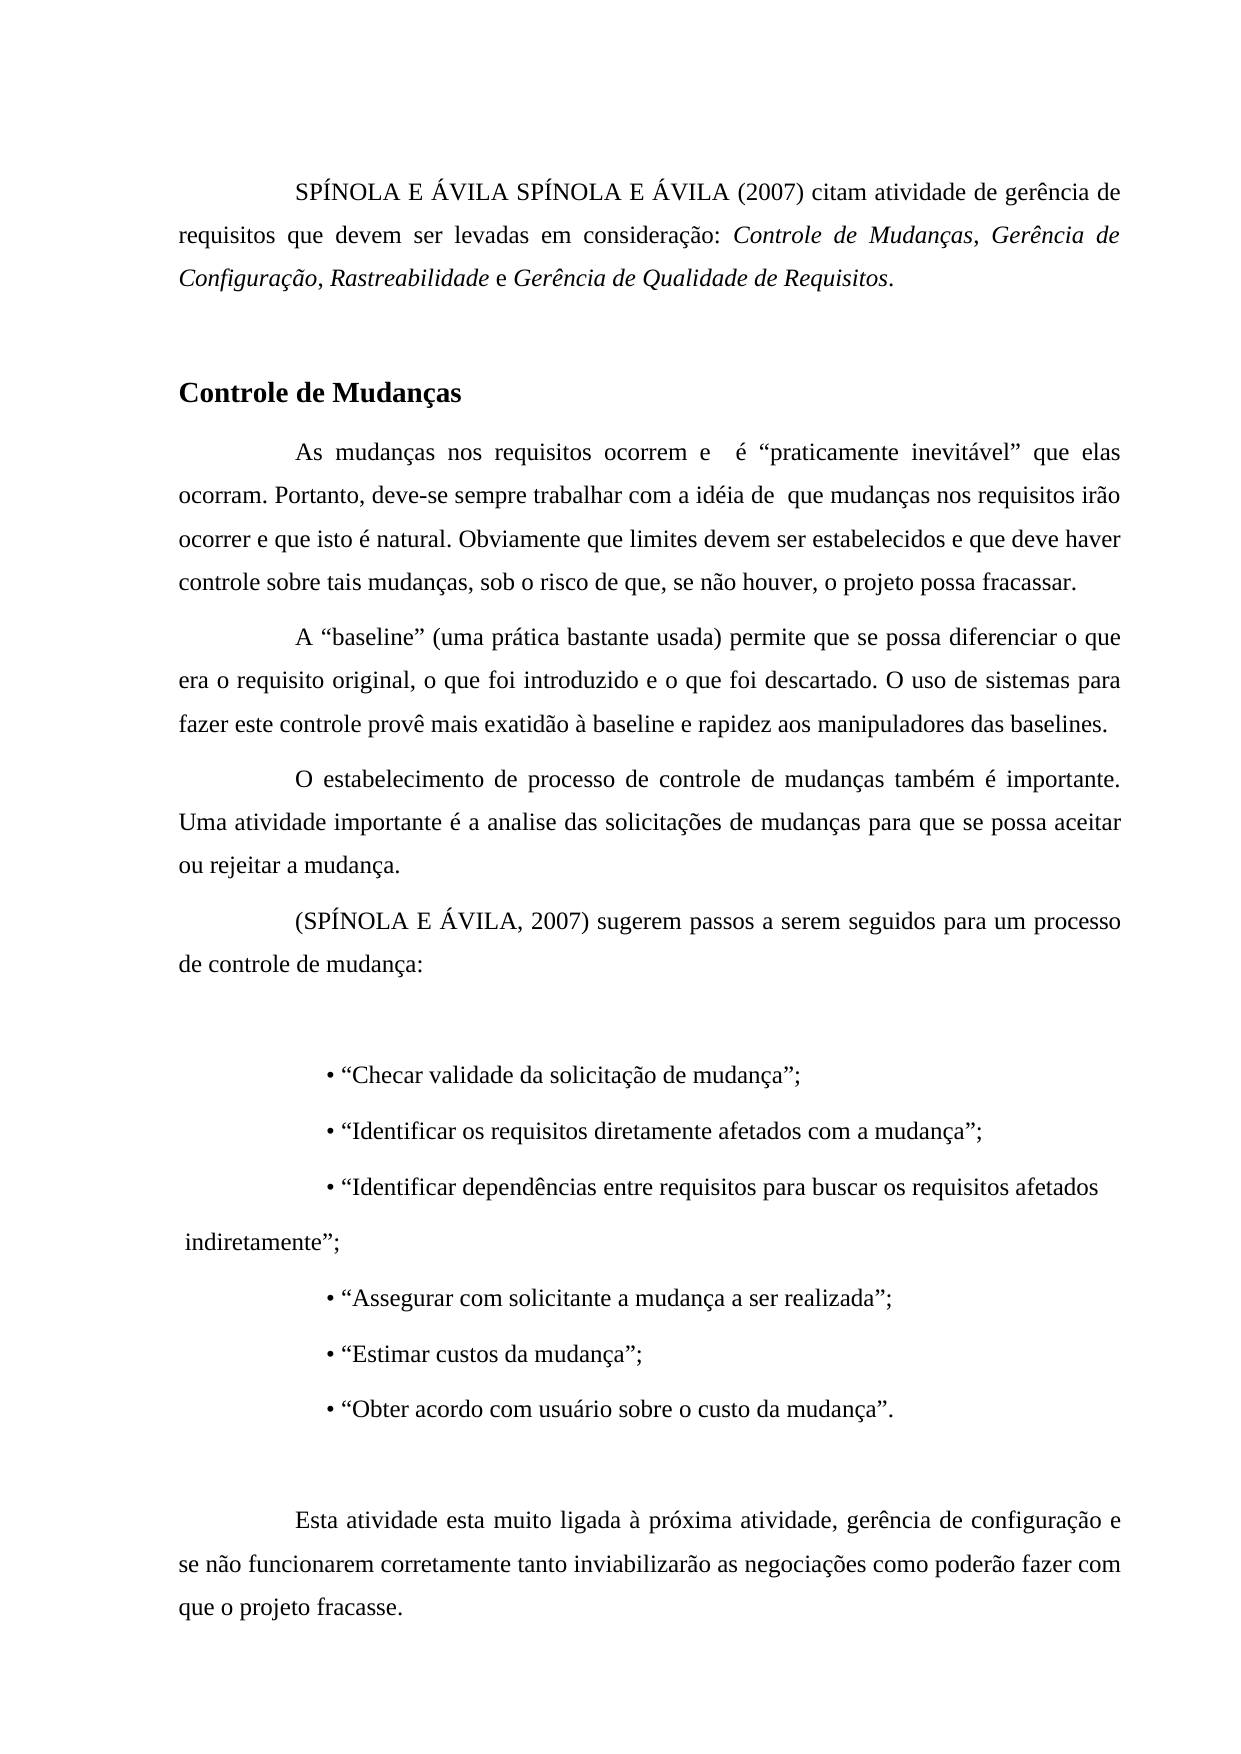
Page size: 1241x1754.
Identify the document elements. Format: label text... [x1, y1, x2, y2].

text • “Identificar dependências entre requisitos para buscar os requisitos afetados [178, 1172, 1122, 1201]
text O estabelecimento de processo de controle de mudanças também é importante. Uma atividade importante é a analise das solicitações de mudanças para que se possa aceitar ou rejeitar a mudança. [178, 764, 1122, 879]
text Controle de Mudanças [178, 375, 1122, 408]
text As mudanças nos requisitos ocorrem e é “praticamente inevitável” que elas ocorram. Portanto, deve-se sempre trabalhar com a idéia de que mudanças nos requisitos irão ocorrer e que isto é natural. Obviamente que limites devem ser estabelecidos e que deve haver controle sobre tais mudanças, sob o risco de que, se não houver, o projeto possa fracassar. [178, 437, 1122, 596]
text SPÍNOLA E ÁVILA SPÍNOLA E ÁVILA (2007) citam atividade de gerência de requisitos que devem ser levadas em consideração: Controle de Mudanças, Gerência de Configuração, Rastreabilidade e Gerência de Qualidade de Requisitos. [178, 177, 1122, 292]
text (SPÍNOLA E ÁVILA, 2007) sugerem passos a serem seguidos para um processo de controle de mudança: [178, 906, 1122, 978]
text • “Estimar custos da mudança”; [178, 1339, 1122, 1367]
text indiretamente”; [178, 1227, 1122, 1256]
text • “Identificar os requisitos diretamente afetados com a mudança”; [178, 1116, 1122, 1145]
text A “baseline” (uma prática bastante usada) permite que se possa diferenciar o que era o requisito original, o que foi introduzido e o que foi descartado. O uso de sistemas para fazer este controle provê mais exatidão à baseline e rapidez aos manipuladores das baselines. [178, 622, 1122, 737]
text • “Checar validade da solicitação de mudança”; [178, 1061, 1122, 1089]
text Esta atividade esta muito ligada à próxima atividade, gerência de configuração e se não funcionarem corretamente tanto inviabilizarão as negociações como poderão fazer com que o projeto fracasse. [178, 1506, 1122, 1621]
text • “Obter acordo com usuário sobre o custo da mudança”. [178, 1394, 1122, 1423]
text • “Assegurar com solicitante a mudança a ser realizada”; [178, 1283, 1122, 1312]
